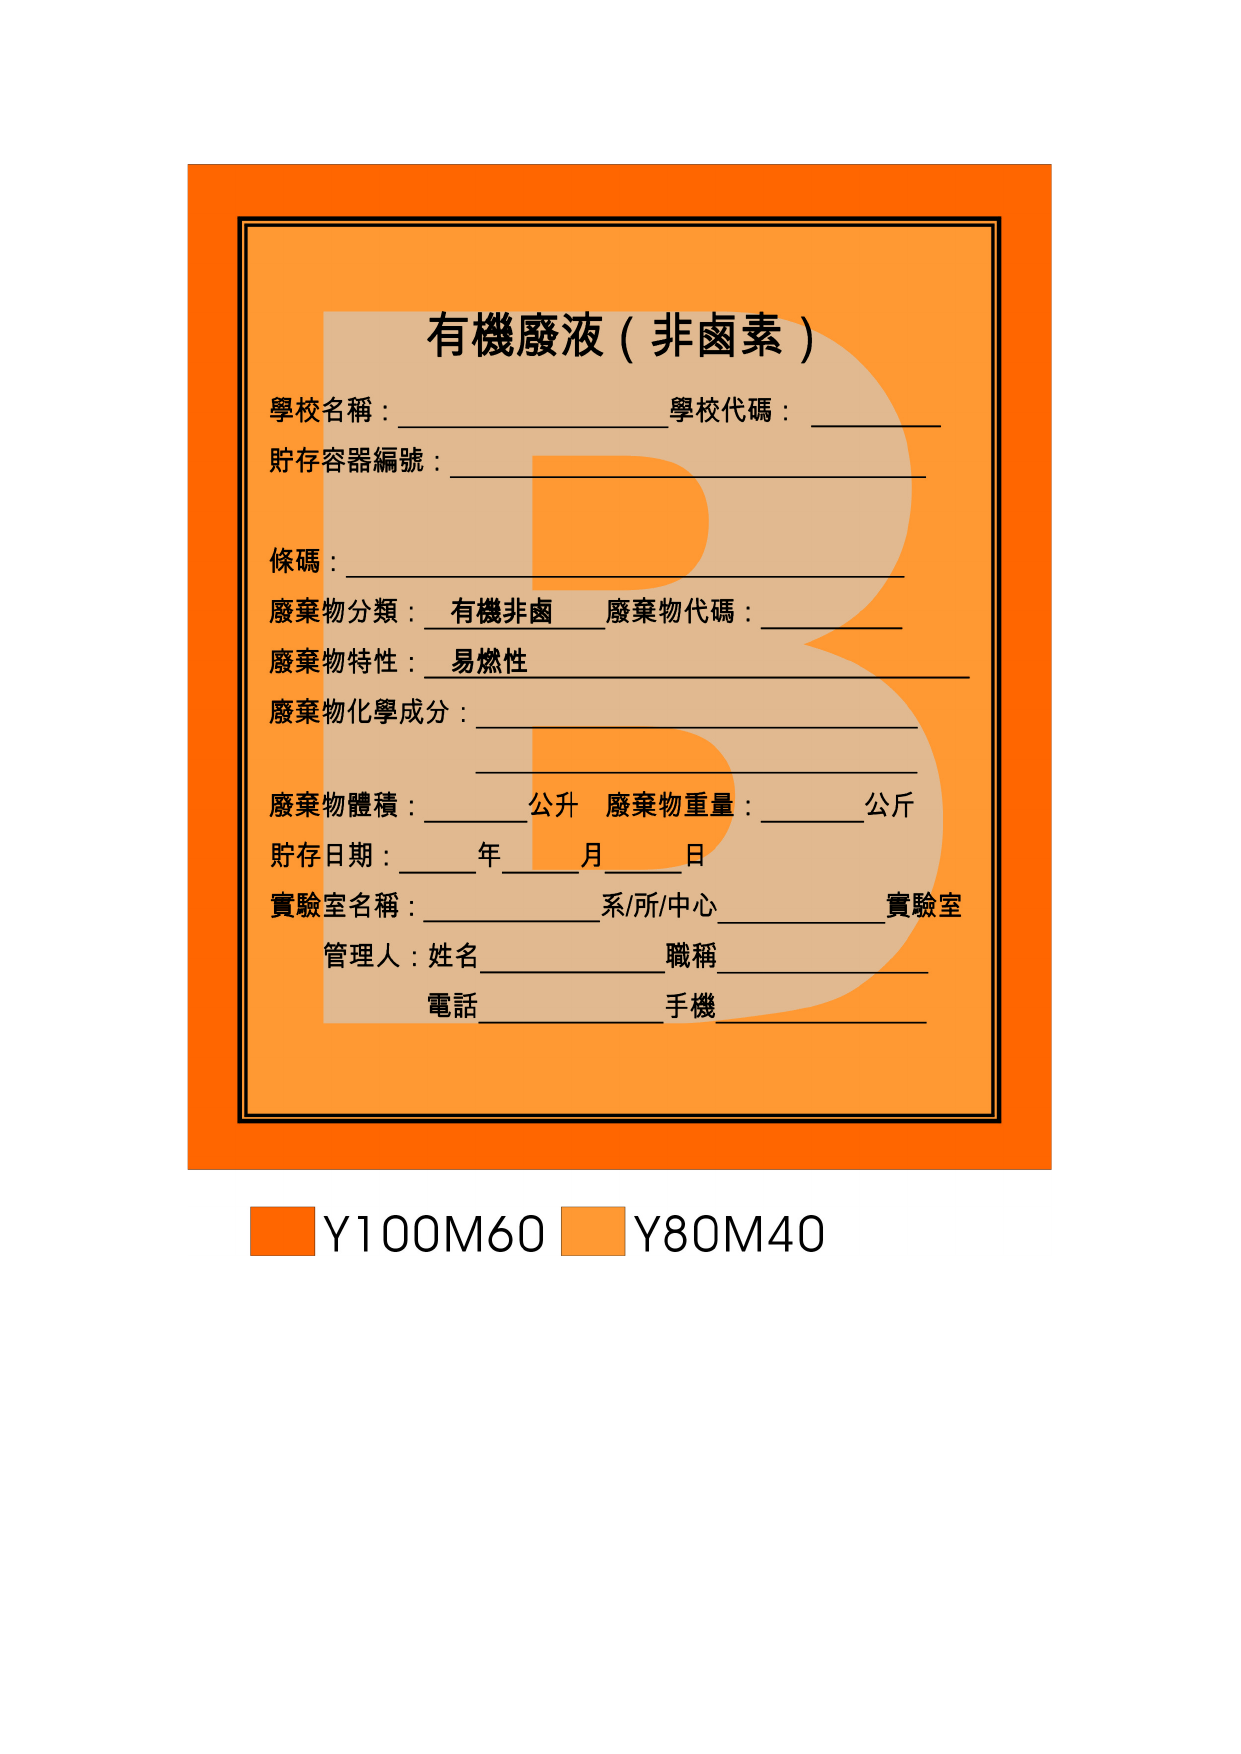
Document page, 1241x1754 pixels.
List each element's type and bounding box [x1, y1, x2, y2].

picture [187, 164, 1052, 1256]
